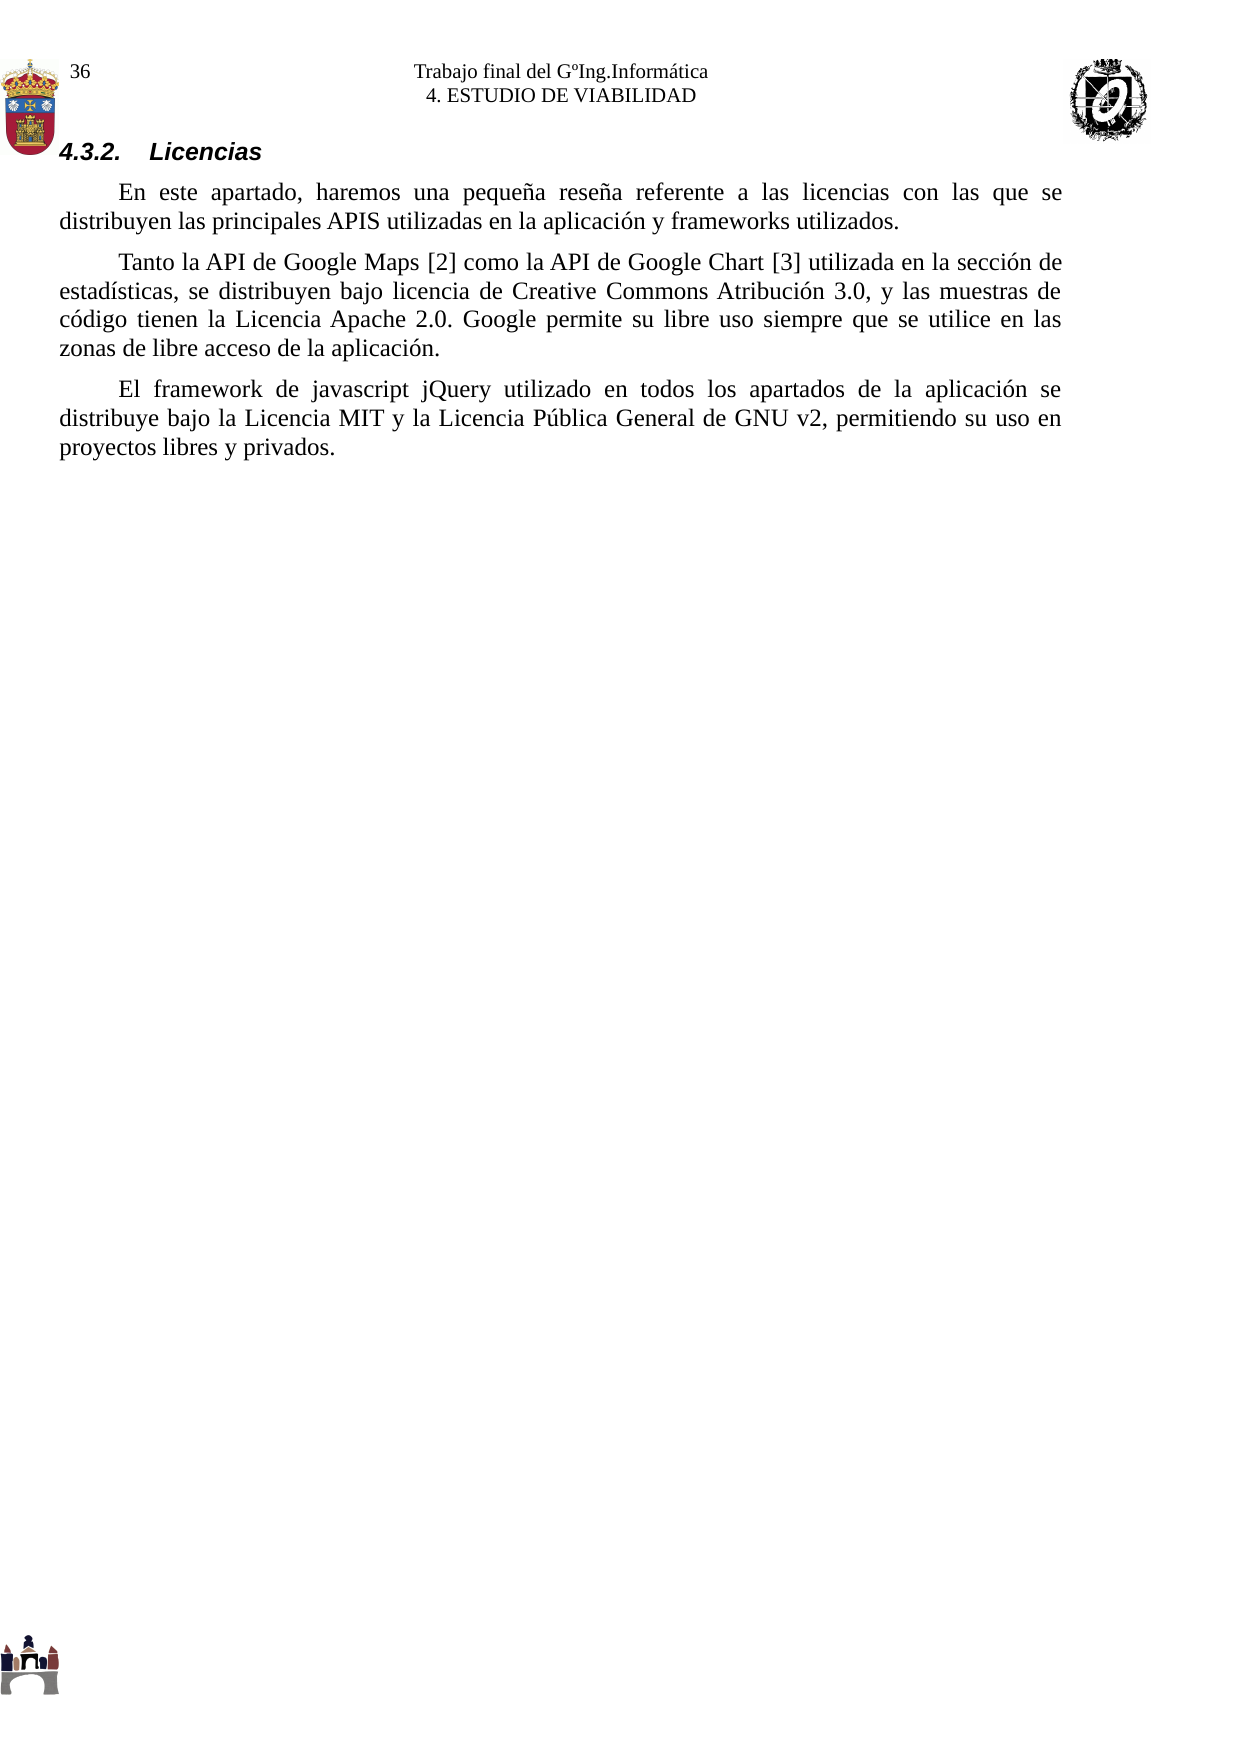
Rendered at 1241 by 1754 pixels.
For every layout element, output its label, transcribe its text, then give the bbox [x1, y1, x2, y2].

text Tanto la API de Google Maps [2] como la API de Google Chart [3] utilizada en la sección de estadísticas, se distribuyen bajo licencia de Creative Commons Atribución 3.0, y las muestras de código tienen la Licencia Apache 2.0. Google permite su libre uso siempre que se utilice en las zonas de libre acceso de la aplicación. [59, 247, 1063, 362]
text El framework de javascript jQuery utilizado en todos los apartados de la aplicación se distribuye bajo la Licencia MIT y la Licencia Pública General de GNU v2, permitiendo su uso en proyectos libres y privados. [59, 374, 1063, 461]
subtitle Licencias [59, 137, 1063, 165]
text En este apartado, haremos una pequeña reseña referente a las licencias con las que se distribuyen las principales APIS utilizadas en la aplicación y frameworks utilizados. [59, 177, 1063, 234]
picture [0, 59, 59, 155]
picture [0, 1634, 59, 1695]
picture [1063, 59, 1152, 144]
